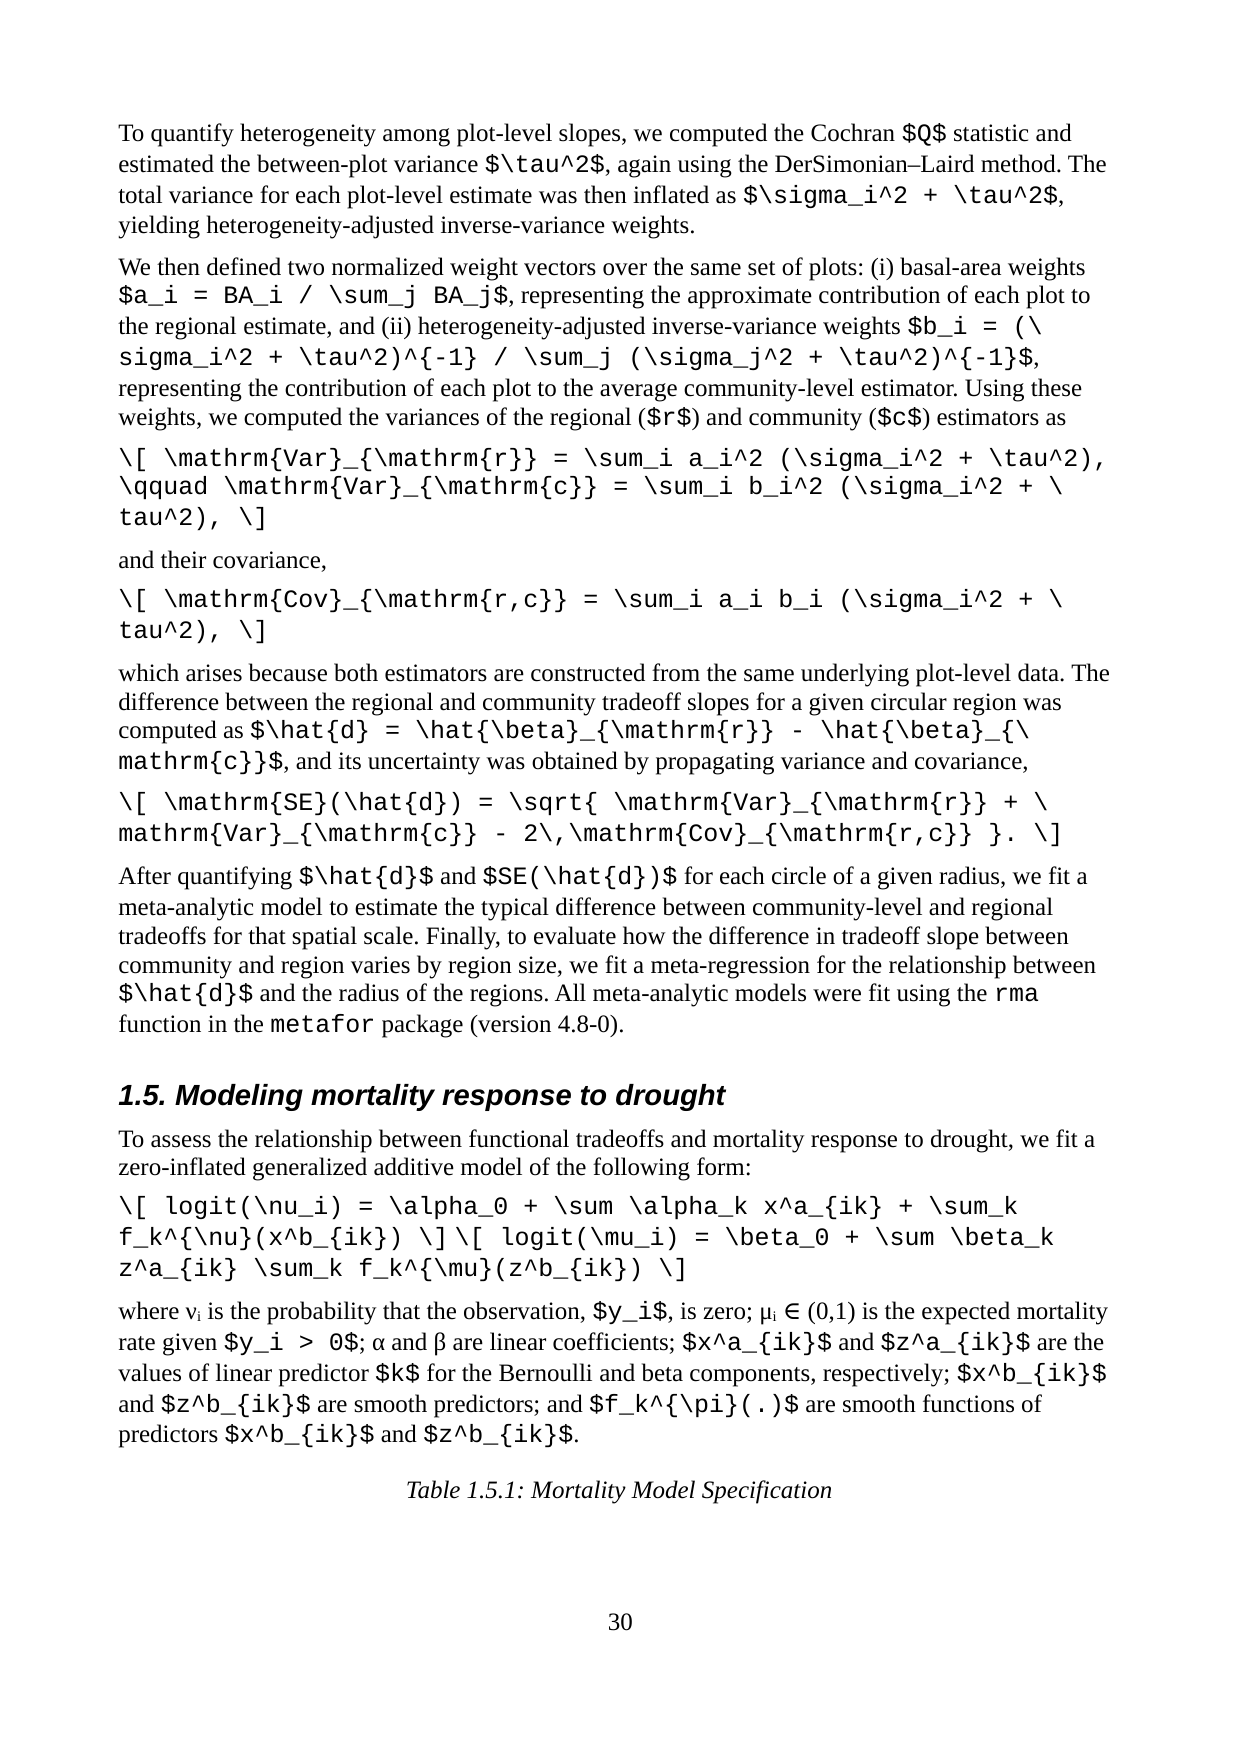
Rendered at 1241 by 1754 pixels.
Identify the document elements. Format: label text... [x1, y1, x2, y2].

text To assess the relationship between functional tradeoffs and mortality response to drought, we fit a zero-inflated generalized additive model of the following form: [118, 1124, 1122, 1181]
text \[ logit(\nu_i) = \alpha_0 + \sum \alpha_k x^a_{ik} + \sum_k f_k^{\nu}(x^b_{ik}) \] \[ logit(\mu_i) = \beta_0 + \sum \beta_k z^a_{ik} \sum_k f_k^{\mu}(z^b_{ik}) \] [118, 1194, 1122, 1284]
text and their covariance, [118, 545, 1122, 574]
text which arises because both estimators are constructed from the same underlying plot-level data. The difference between the regional and community tradeoff slopes for a given circular region was computed as $\hat{d} = \hat{\beta}_{\mathrm{r}} - \hat{\beta}_{\mathrm{c}}$, and its uncertainty was obtained by propagating variance and covariance, [118, 658, 1122, 777]
text \[ \mathrm{SE}(\hat{d}) = \sqrt{ \mathrm{Var}_{\mathrm{r}} + \mathrm{Var}_{\mathrm{c}} - 2\,\mathrm{Cov}_{\mathrm{r,c}} }. \] [118, 790, 1122, 849]
text We then defined two normalized weight vectors over the same set of plots: (i) basal-area weights $a_i = BA_i / \sum_j BA_j$, representing the approximate contribution of each plot to the regional estimate, and (ii) heterogeneity-adjusted inverse-variance weights $b_i = (\sigma_i^2 + \tau^2)^{-1} / \sum_j (\sigma_j^2 + \tau^2)^{-1}$, representing the contribution of each plot to the average community-level estimator. Using these weights, we computed the variances of the regional ($r$) and community ($c$) estimators as [118, 252, 1122, 433]
text \[ \mathrm{Cov}_{\mathrm{r,c}} = \sum_i a_i b_i (\sigma_i^2 + \tau^2), \] [118, 586, 1122, 646]
text Table 1.5.1: Mortality Model Specification [118, 1475, 1122, 1504]
text \[ \mathrm{Var}_{\mathrm{r}} = \sum_i a_i^2 (\sigma_i^2 + \tau^2), \qquad \mathrm{Var}_{\mathrm{c}} = \sum_i b_i^2 (\sigma_i^2 + \tau^2), \] [118, 445, 1122, 533]
subtitle Modeling mortality response to drought [118, 1078, 1122, 1111]
text To quantify heterogeneity among plot-level slopes, we computed the Cochran $Q$ statistic and estimated the between-plot variance $\tau^2$, again using the DerSimonian–Laird method. The total variance for each plot-level estimate was then inflated as $\sigma_i^2 + \tau^2$, yielding heterogeneity-adjusted inverse-variance weights. [118, 118, 1122, 239]
text where νi is the probability that the observation, $y_i$, is zero; μi ∈ (0,1) is the expected mortality rate given $y_i > 0$; α and β are linear coefficients; $x^a_{ik}$ and $z^a_{ik}$ are the values of linear predictor $k$ for the Bernoulli and beta components, respectively; $x^b_{ik}$ and $z^b_{ik}$ are smooth predictors; and $f_k^{\pi}(.)$ are smooth functions of predictors $x^b_{ik}$ and $z^b_{ik}$. [118, 1296, 1122, 1450]
text After quantifying $\hat{d}$ and $SE(\hat{d})$ for each circle of a given radius, we fit a meta-analytic model to estimate the typical difference between community-level and regional tradeoffs for that spatial scale. Finally, to evaluate how the difference in tradeoff slope between community and region varies by region size, we fit a meta-regression for the relationship between $\hat{d}$ and the radius of the regions. All meta-analytic models were fit using the rma function in the metafor package (version 4.8-0). [118, 861, 1122, 1040]
